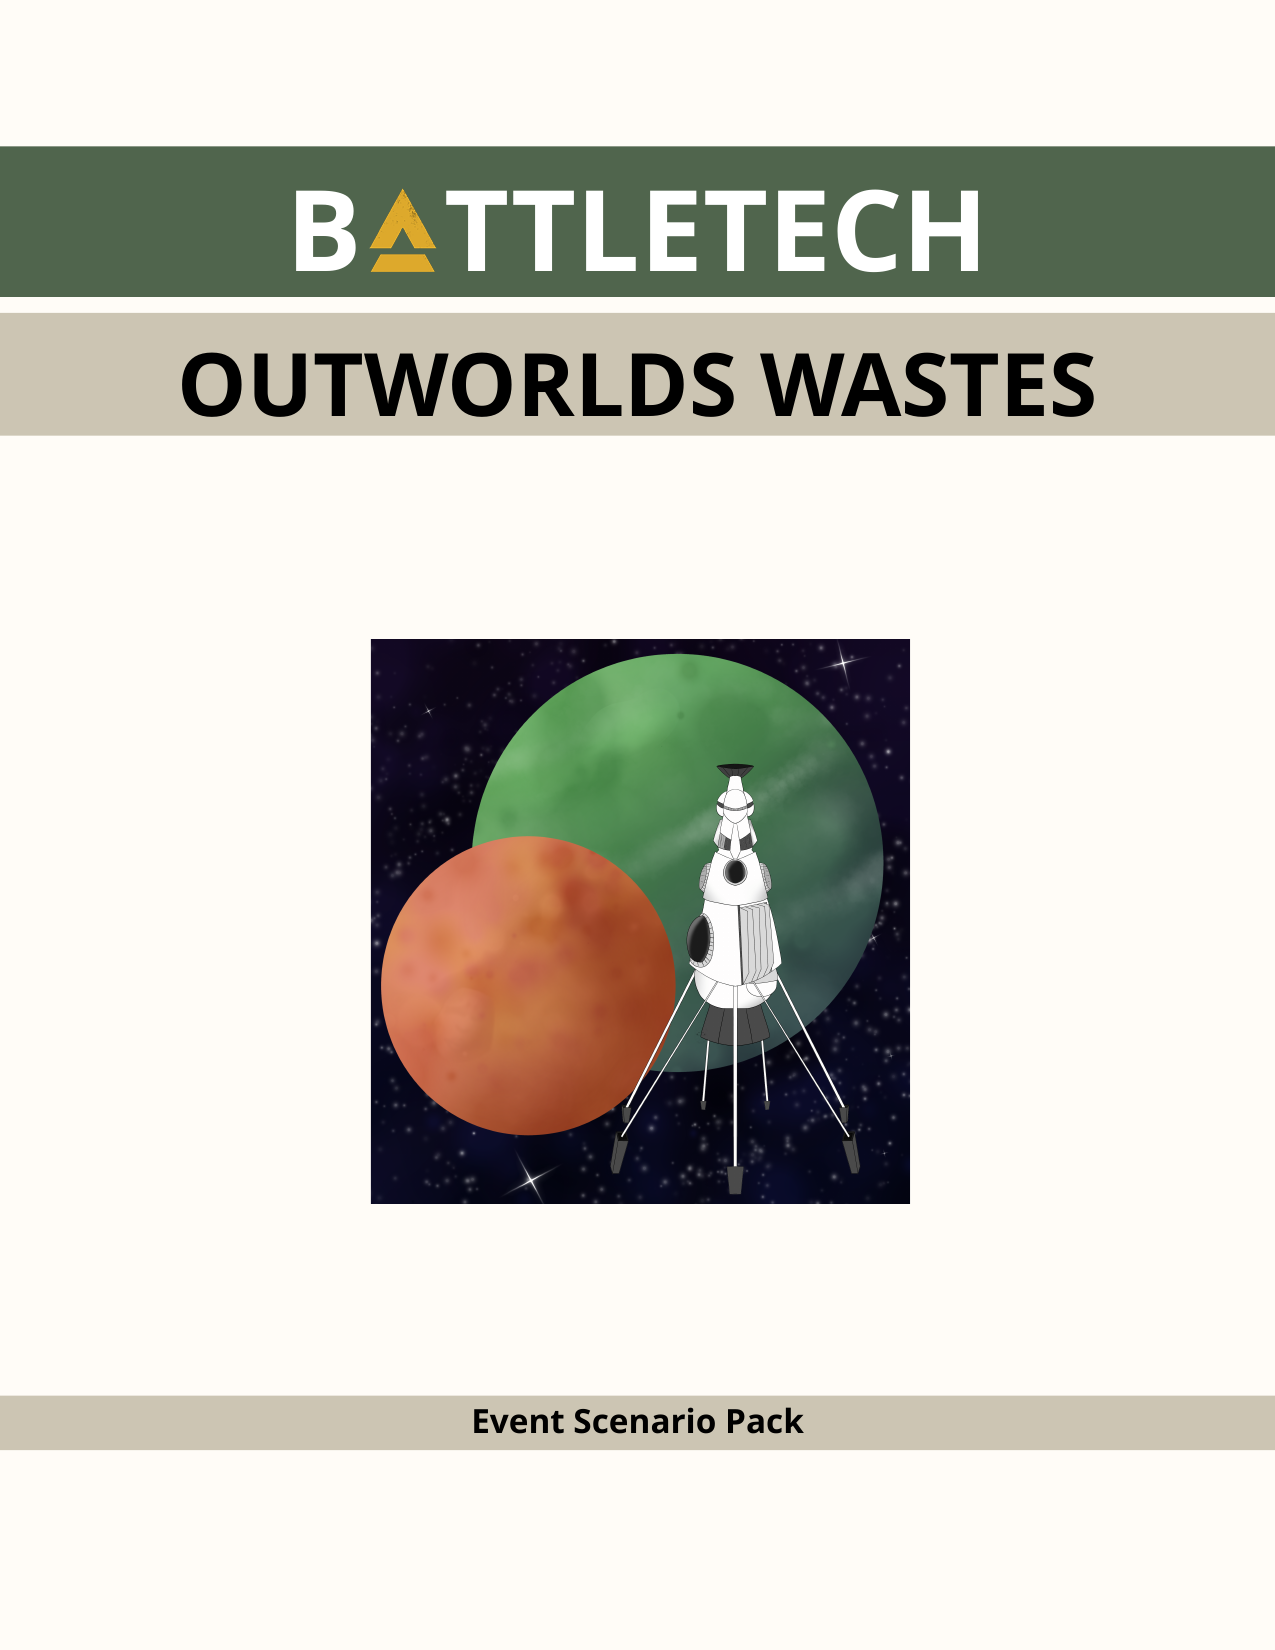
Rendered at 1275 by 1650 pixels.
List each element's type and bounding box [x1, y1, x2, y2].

picture [348, 545, 927, 1296]
picture [361, 188, 444, 272]
